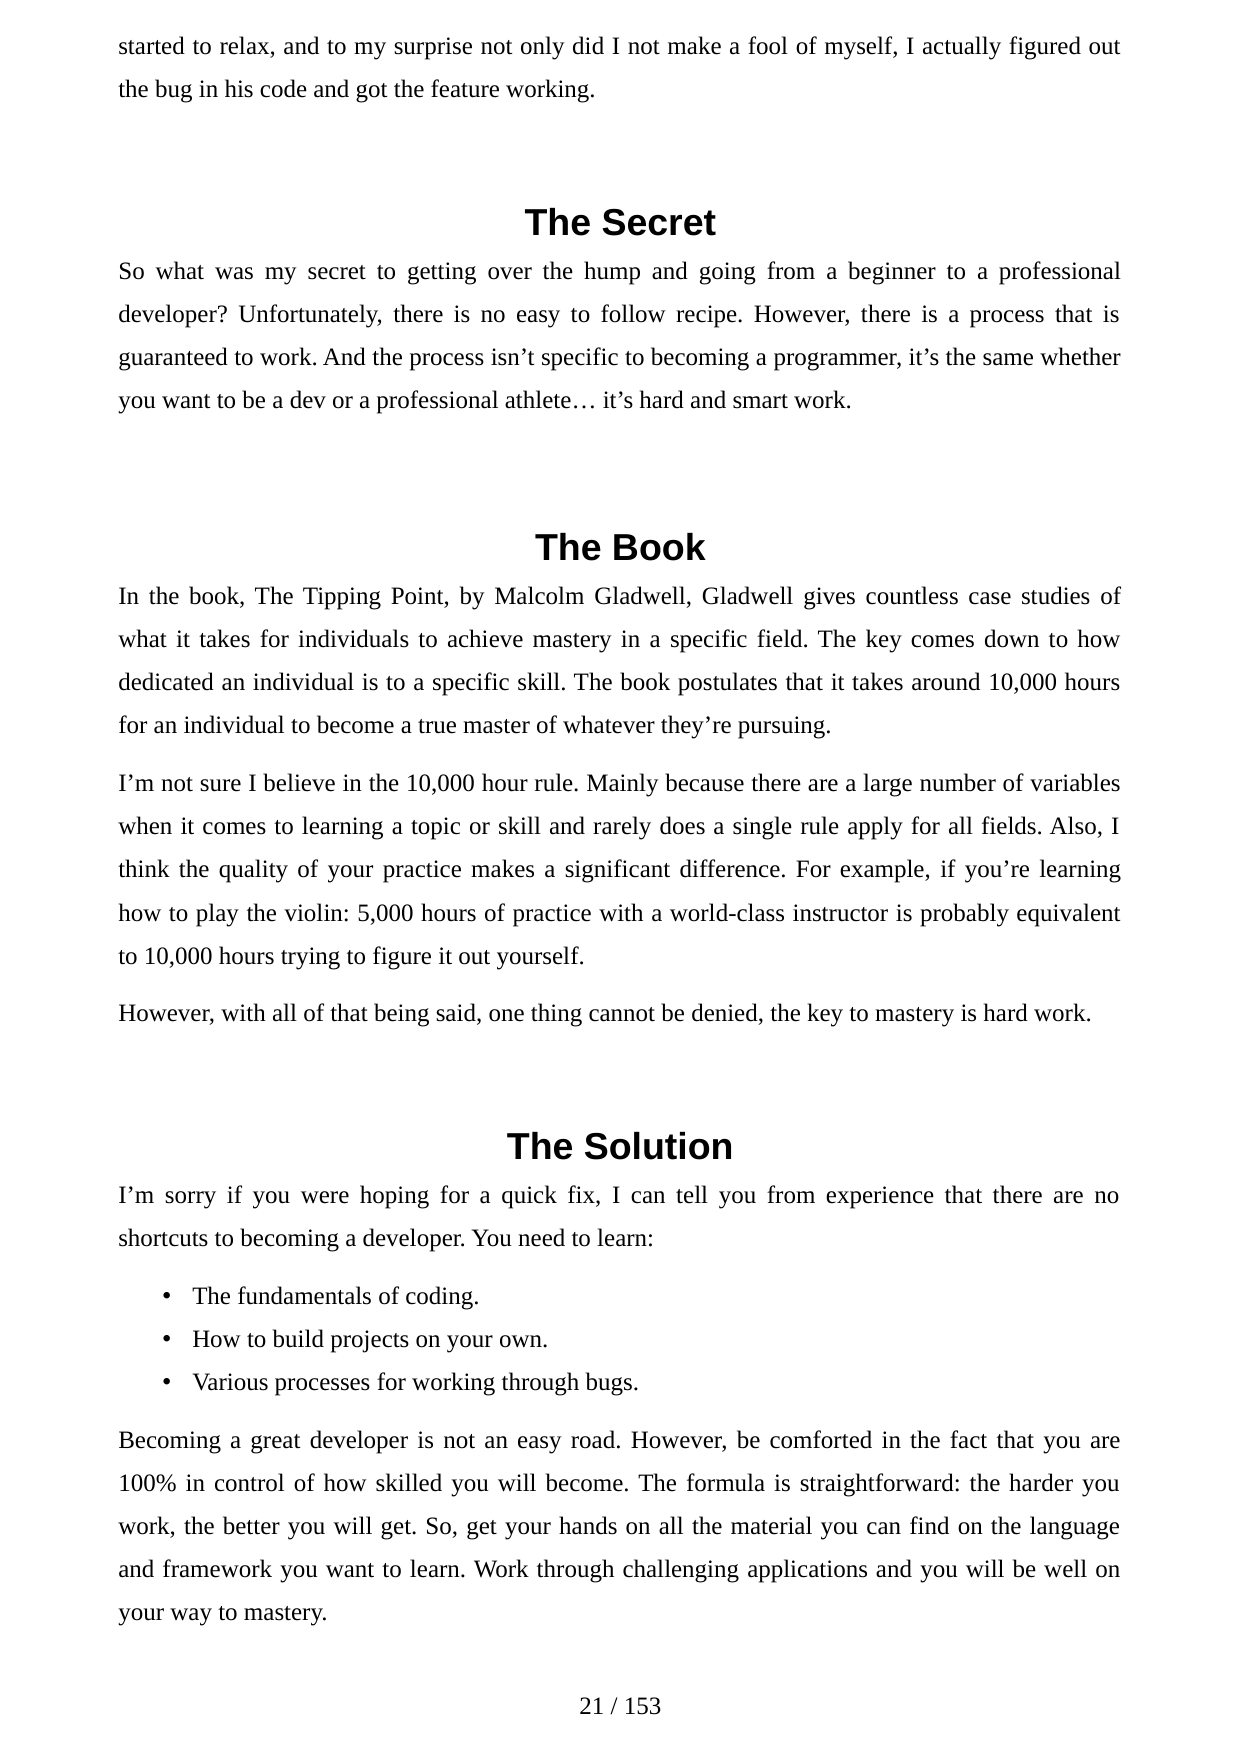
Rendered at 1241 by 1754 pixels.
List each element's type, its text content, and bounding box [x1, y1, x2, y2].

text I’m sorry if you were hoping for a quick fix, I can tell you from experience that there are no shortcuts to becoming a developer. You need to learn: [118, 1180, 1122, 1252]
text In the book, The Tipping Point, by Malcolm Gladwell, Gladwell gives countless case studies of what it takes for individuals to achieve mastery in a specific field. The key comes down to how dedicated an individual is to a specific skill. The book postulates that it takes around 10,000 hours for an individual to become a true master of whatever they’re pursuing. [118, 581, 1122, 739]
subtitle The Solution [118, 1124, 1122, 1167]
subtitle The Secret [118, 200, 1122, 243]
text So what was my secret to getting over the hump and going from a beginner to a professional developer? Unfortunately, there is no easy to follow recipe. However, there is a process that is guaranteed to work. And the process isn’t specific to becoming a programmer, it’s the same whether you want to be a dev or a professional athlete… it’s hard and smart work. [118, 256, 1122, 414]
list How to build projects on your own. [162, 1324, 1122, 1353]
text I’m not sure I believe in the 10,000 hour rule. Mainly because there are a large number of variables when it comes to learning a topic or skill and rarely does a single rule apply for all fields. Also, I think the quality of your practice makes a significant difference. For example, if you’re learning how to play the violin: 5,000 hours of practice with a world-class instructor is probably equivalent to 10,000 hours trying to figure it out yourself. [118, 768, 1122, 969]
subtitle The Book [118, 526, 1122, 569]
list Various processes for working through bugs. [162, 1367, 1122, 1396]
text However, with all of that being said, one thing cannot be denied, the key to mastery is hard work. [118, 998, 1122, 1027]
text Becoming a great developer is not an easy road. However, be comforted in the fact that you are 100% in control of how skilled you will become. The formula is straightforward: the harder you work, the better you will get. So, get your hands on all the material you can find on the language and framework you want to learn. Work through challenging applications and you will be well on your way to mastery. [118, 1425, 1122, 1626]
list The fundamentals of coding. [162, 1281, 1122, 1309]
text started to relax, and to my surprise not only did I not make a fool of myself, I actually figured out the bug in his code and got the feature working. [118, 31, 1122, 103]
